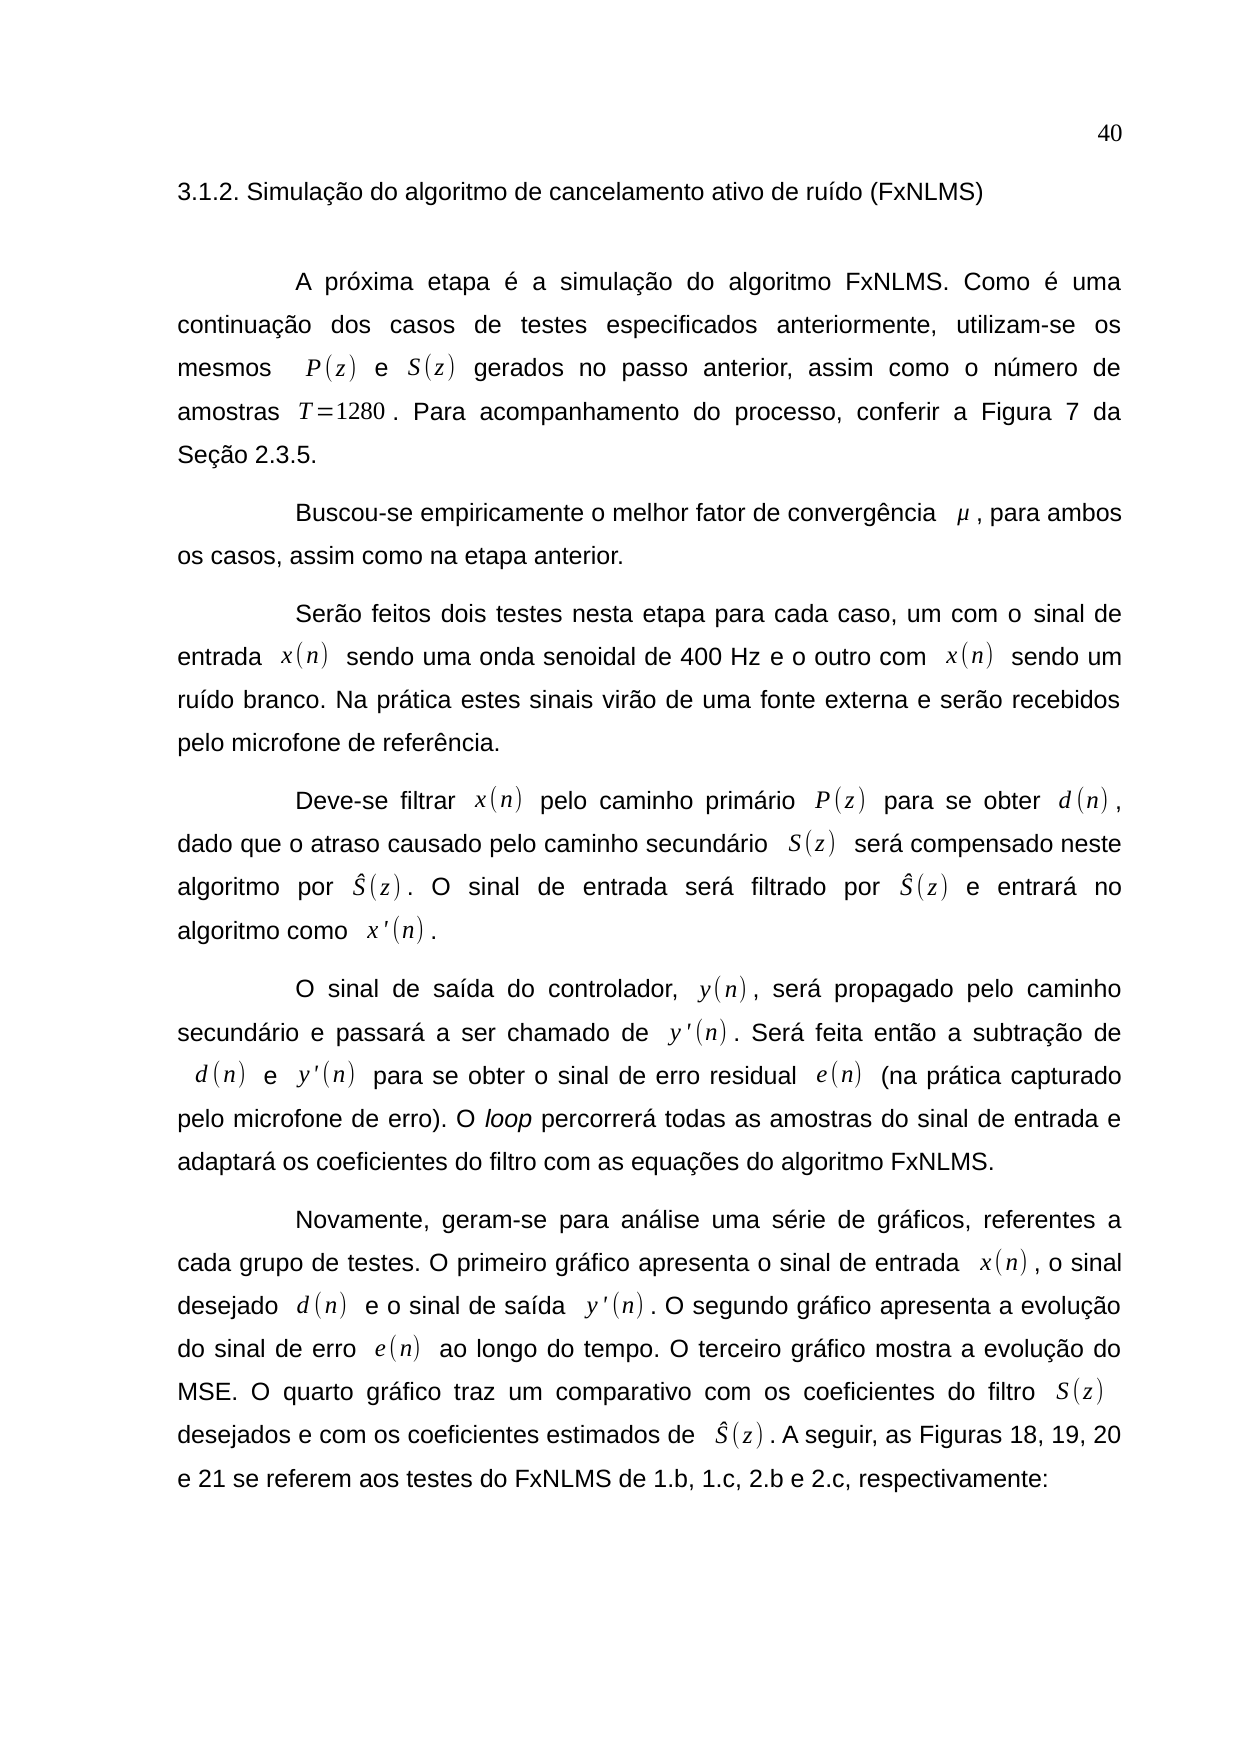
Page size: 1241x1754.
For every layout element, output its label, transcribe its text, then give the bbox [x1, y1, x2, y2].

text O sinal de saída do controlador,, será propagado pelo caminho secundário e passará a ser chamado de. Será feita então a subtração deepara se obter o sinal de erro residual(na prática capturado pelo microfone de erro). O loop percorrerá todas as amostras do sinal de entrada e adaptará os coeficientes do filtro com as equações do algoritmo FxNLMS. [177, 974, 1122, 1176]
subtitle 3.1.2. Simulação do algoritmo de cancelamento ativo de ruído (FxNLMS) [177, 177, 1122, 206]
text A próxima etapa é a simulação do algoritmo FxNLMS. Como é uma continuação dos casos de testes especificados anteriormente, utilizam-se os mesmos egerados no passo anterior, assim como o número de amostras. Para acompanhamento do processo, conferir a Figura 7 da Seção 2.3.5. [177, 267, 1122, 468]
text Buscou-se empiricamente o melhor fator de convergência, para ambos os casos, assim como na etapa anterior. [177, 498, 1122, 569]
text Deve-se filtrarpelo caminho primáriopara se obter, dado que o atraso causado pelo caminho secundárioserá compensado neste algoritmo por. O sinal de entrada será filtrado pore entrará no algoritmo como. [177, 786, 1122, 945]
text Novamente, geram-se para análise uma série de gráficos, referentes a cada grupo de testes. O primeiro gráfico apresenta o sinal de entrada, o sinal desejadoe o sinal de saída. O segundo gráfico apresenta a evolução do sinal de erroao longo do tempo. O terceiro gráfico mostra a evolução do MSE. O quarto gráfico traz um comparativo com os coeficientes do filtrodesejados e com os coeficientes estimados de. A seguir, as Figuras 18, 19, 20 e 21 se referem aos testes do FxNLMS de 1.b, 1.c, 2.b e 2.c, respectivamente: [177, 1205, 1122, 1492]
text Serão feitos dois testes nesta etapa para cada caso, um com o sinal de entradasendo uma onda senoidal de 400 Hz e o outro comsendo um ruído branco. Na prática estes sinais virão de uma fonte externa e serão recebidos pelo microfone de referência. [177, 599, 1122, 757]
